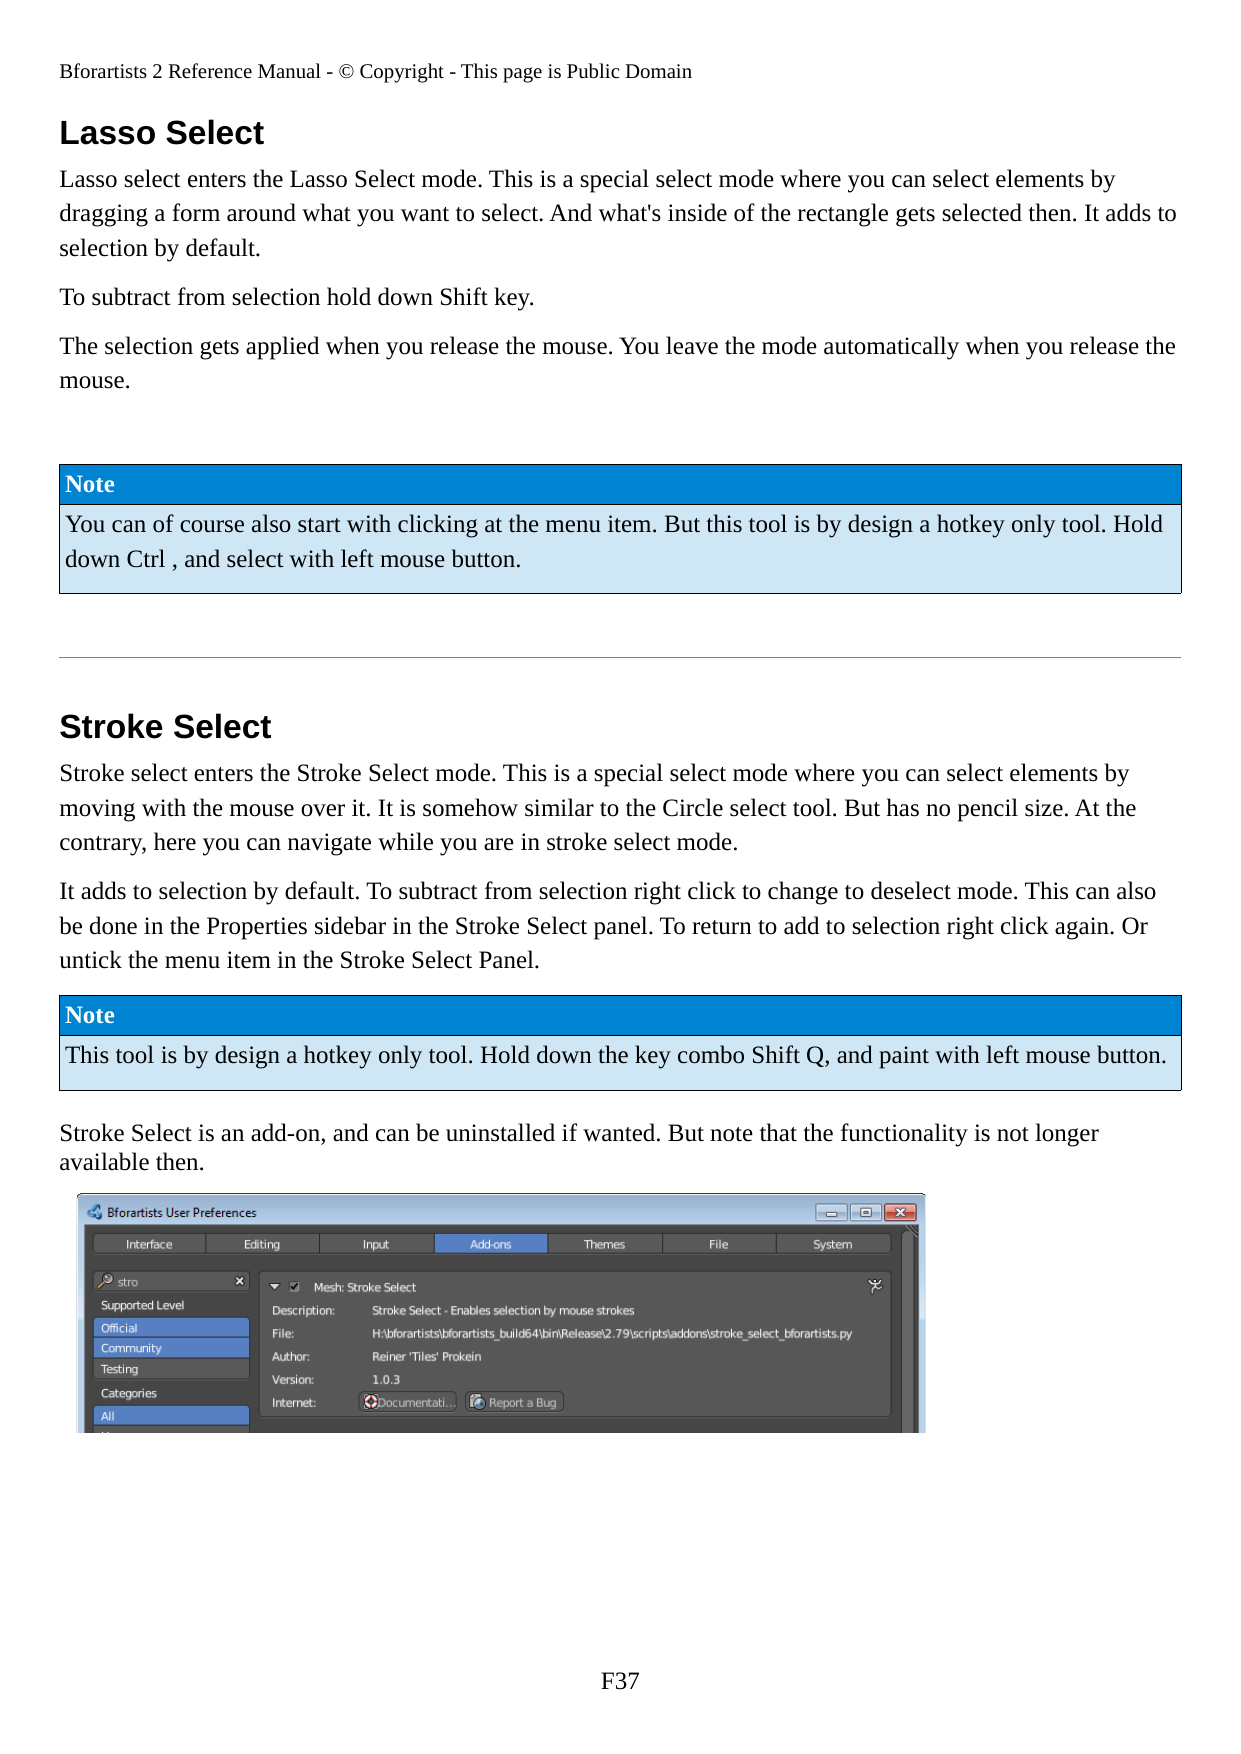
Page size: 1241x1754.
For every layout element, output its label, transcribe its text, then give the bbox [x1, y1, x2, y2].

text To subtract from selection hold down Shift key. [59, 282, 1181, 311]
text It adds to selection by default. To subtract from selection right click to change to deselect mode. This can also be done in the Properties sidebar in the Stroke Select panel. To return to add to selection right click again. Or untick the menu item in the Stroke Select Panel. [59, 876, 1181, 974]
table_cell This tool is by design a hotkey only tool. Hold down the key combo Shift Q, and paint with left mouse button. [60, 1036, 1181, 1090]
text The selection gets applied when you release the mouse. You leave the mode automatically when you release the mouse. [59, 331, 1181, 394]
text Stroke select enters the Stroke Select mode. This is a special select mode where you can select elements by moving with the mouse over it. It is somehow similar to the Circle select tool. But has no pencil size. At the contrary, here you can navigate while you are in stroke select mode. [59, 758, 1181, 856]
picture [76, 1193, 926, 1433]
text Lasso select enters the Lasso Select mode. This is a special select mode where you can select elements by dragging a form around what you want to select. And what's inside of the rectangle gets selected then. It adds to selection by default. [59, 164, 1181, 261]
subtitle Lasso Select [59, 113, 1181, 151]
table_header Note [60, 465, 1181, 504]
subtitle Stroke Select [59, 707, 1181, 746]
table_cell You can of course also start with clicking at the menu item. But this tool is by design a hotkey only tool. Hold down Ctrl , and select with left mouse button. [60, 505, 1181, 593]
text Stroke Select is an add-on, and can be uninstalled if wanted. But note that the functionality is not longer available then. [59, 1118, 1181, 1176]
table_header Note [60, 996, 1181, 1035]
